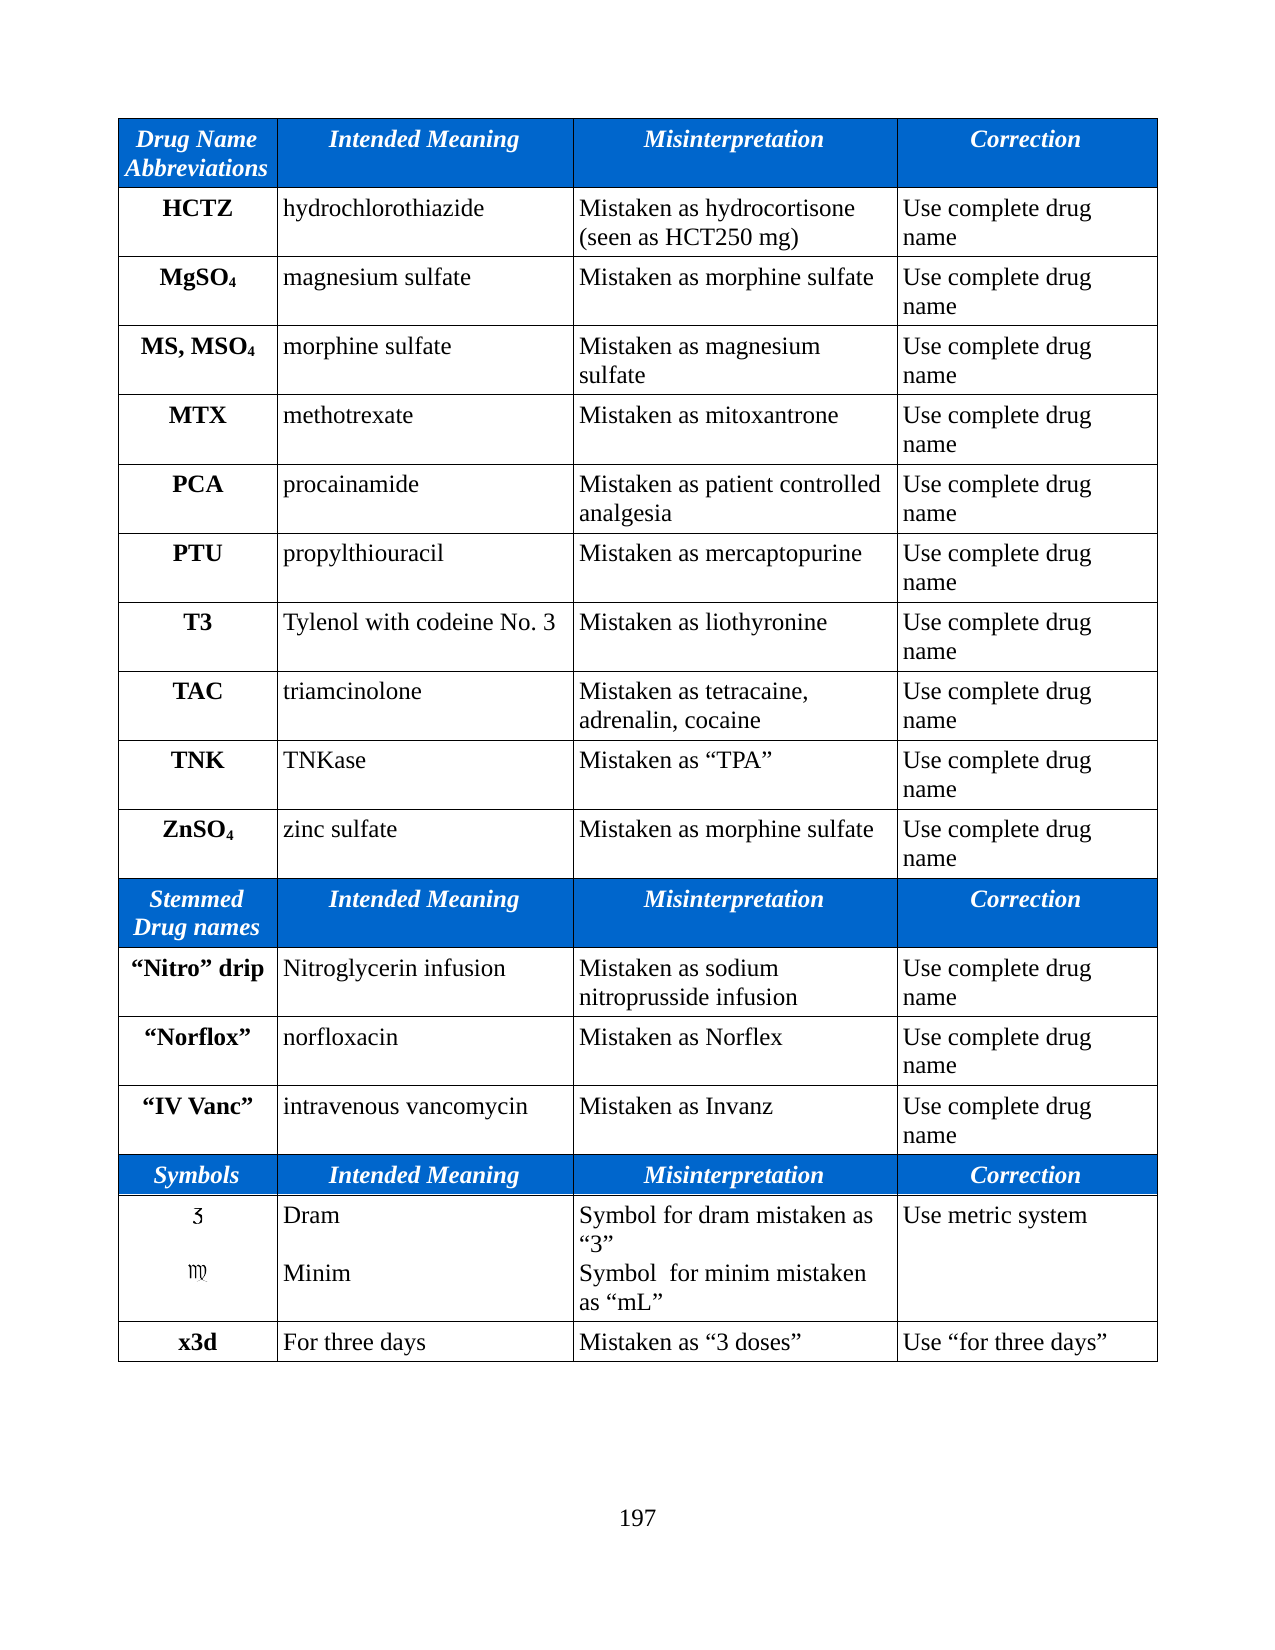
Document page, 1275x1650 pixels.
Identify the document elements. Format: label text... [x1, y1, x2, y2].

table_cell morphine sulfate [278, 326, 573, 394]
table_cell Use complete drug name [898, 1086, 1157, 1154]
table_cell hydrochlorothiazide [278, 188, 573, 256]
table_cell Mistaken as morphine sulfate [574, 810, 897, 878]
table_header Intended Meaning [278, 119, 573, 187]
table_header Intended Meaning [278, 879, 573, 947]
table_cell “IV Vanc” [119, 1086, 277, 1154]
table_header Drug Name Abbreviations [119, 119, 277, 187]
table_cell TNK [119, 741, 277, 809]
table_cell Use complete drug name [898, 465, 1157, 532]
table_cell MS, MSO4 [119, 326, 277, 394]
table_cell PTU [119, 534, 277, 602]
table_cell Use complete drug name [898, 188, 1157, 256]
table_cell “Nitro” drip [119, 948, 277, 1016]
table_header Misinterpretation [574, 119, 897, 187]
table_cell Mistaken as patient controlled analgesia [574, 465, 897, 532]
table_header Intended Meaning [278, 1155, 573, 1194]
table_header Symbols [119, 1155, 277, 1194]
table_cell Use complete drug name [898, 741, 1157, 809]
table_cell Use complete drug name [898, 395, 1157, 463]
table_cell Use complete drug name [898, 948, 1157, 1016]
table_cell Mistaken as mercaptopurine [574, 534, 897, 602]
table_cell norfloxacin [278, 1017, 573, 1085]
table_header Misinterpretation [574, 879, 897, 947]
table_cell zinc sulfate [278, 810, 573, 878]
table_cell magnesium sulfate [278, 257, 573, 325]
table_cell Tylenol with codeine No. 3 [278, 603, 573, 671]
table_cell “Norflox” [119, 1017, 277, 1085]
table_cell HCTZ [119, 188, 277, 256]
table_cell For three days [278, 1322, 573, 1361]
table_header Correction [898, 1155, 1157, 1194]
table_cell Mistaken as Norflex [574, 1017, 897, 1085]
table_cell Mistaken as liothyronine [574, 603, 897, 671]
table_cell Mistaken as hydrocortisone (seen as HCT250 mg) [574, 188, 897, 256]
table_cell Mistaken as morphine sulfate [574, 257, 897, 325]
table_cell Use “for three days” [898, 1322, 1157, 1361]
table_cell Use complete drug name [898, 257, 1157, 325]
table_header Stemmed Drug names [119, 879, 277, 947]
table_cell propylthiouracil [278, 534, 573, 602]
table_cell Mistaken as Invanz [574, 1086, 897, 1154]
picture [186, 1258, 209, 1288]
table_cell Mistaken as “3 doses” [574, 1322, 897, 1361]
table_cell Use complete drug name [898, 534, 1157, 602]
table_cell TNKase [278, 741, 573, 809]
table_cell x3d [119, 1322, 277, 1361]
table_cell Use metric system [898, 1196, 1157, 1321]
table_cell Nitroglycerin infusion [278, 948, 573, 1016]
table_cell procainamide [278, 465, 573, 532]
table_cell MgSO4 [119, 257, 277, 325]
table_header Correction [898, 119, 1157, 187]
table_cell Use complete drug name [898, 326, 1157, 394]
table_cell T3 [119, 603, 277, 671]
table_cell PCA [119, 465, 277, 532]
table_header Misinterpretation [574, 1155, 897, 1194]
table_cell Use complete drug name [898, 603, 1157, 671]
table_cell Mistaken as magnesium sulfate [574, 326, 897, 394]
table_cell Symbol for dram mistaken as “3” Symbol for minim mistaken as “mL” [574, 1196, 897, 1321]
table_cell MTX [119, 395, 277, 463]
table_cell Use complete drug name [898, 810, 1157, 878]
table_cell Mistaken as tetracaine, adrenalin, cocaine [574, 672, 897, 740]
table_cell Mistaken as sodium nitroprusside infusion [574, 948, 897, 1016]
table_cell Mistaken as “TPA” [574, 741, 897, 809]
table_cell Use complete drug name [898, 1017, 1157, 1085]
table_cell triamcinolone [278, 672, 573, 740]
picture [193, 1208, 203, 1224]
table_cell Use complete drug name [898, 672, 1157, 740]
table_cell Dram Minim [278, 1196, 573, 1321]
table_header Correction [898, 879, 1157, 947]
table_cell intravenous vancomycin [278, 1086, 573, 1154]
table_cell Mistaken as mitoxantrone [574, 395, 897, 463]
table_cell [119, 1196, 277, 1321]
table_cell ZnSO4 [119, 810, 277, 878]
table_cell methotrexate [278, 395, 573, 463]
table_cell TAC [119, 672, 277, 740]
